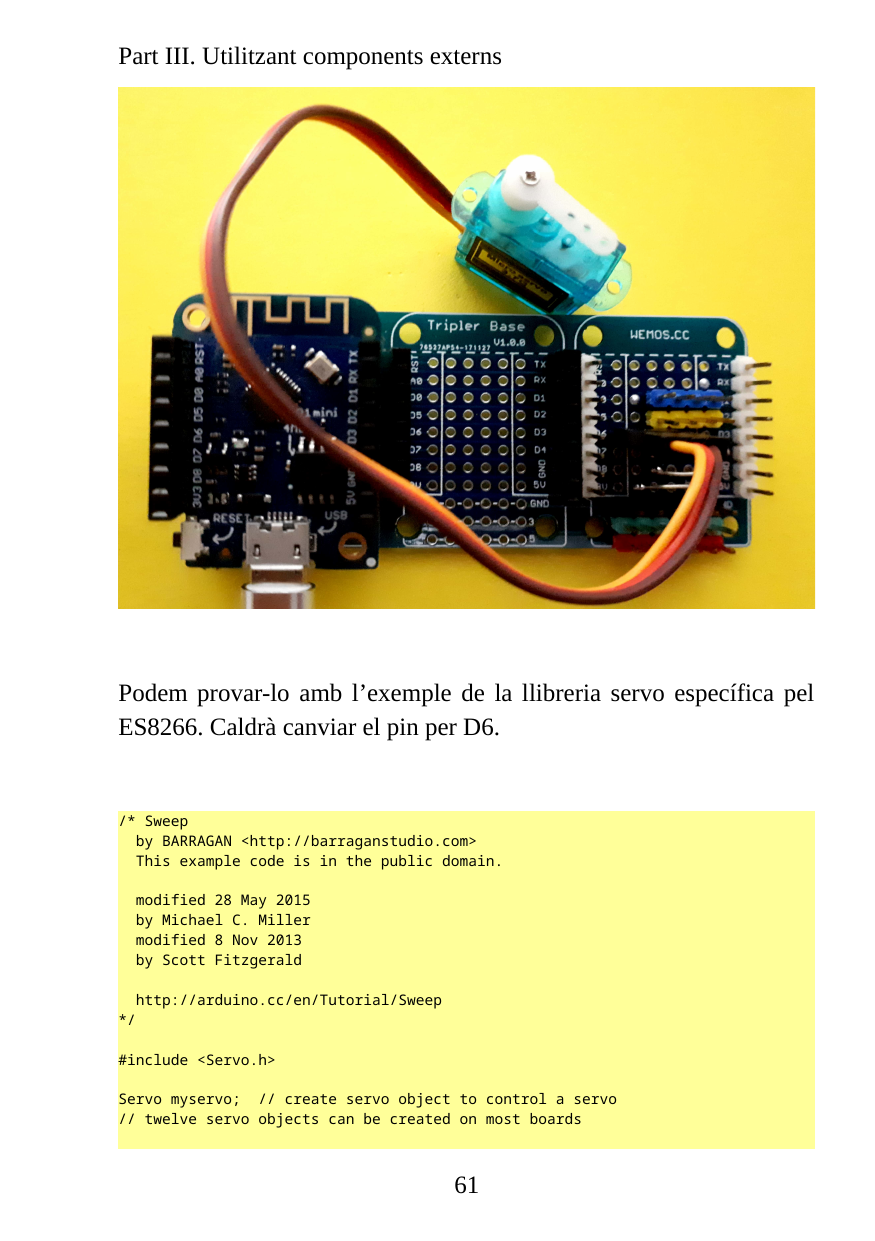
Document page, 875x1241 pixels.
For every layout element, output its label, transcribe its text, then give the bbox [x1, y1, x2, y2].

text http://arduino.cc/en/Tutorial/Sweep [118, 990, 815, 1009]
text modified 8 Nov 2013 [118, 930, 815, 950]
picture [118, 87, 815, 609]
text Podem provar-lo amb l’exemple de la llibreria servo específica pel ES8266. Caldrà canviar el pin per D6. [118, 678, 815, 741]
text */ [118, 1009, 815, 1029]
text by BARRAGAN <http://barraganstudio.com> [118, 831, 815, 850]
text by Scott Fitzgerald [118, 950, 815, 970]
text #include <Servo.h> [118, 1049, 815, 1069]
text // twelve servo objects can be created on most boards [118, 1109, 815, 1129]
text Servo myservo; // create servo object to control a servo [118, 1089, 815, 1109]
text by Michael C. Miller [118, 910, 815, 930]
text This example code is in the public domain. [118, 850, 815, 870]
text /* Sweep [118, 811, 815, 831]
text modified 28 May 2015 [118, 890, 815, 910]
